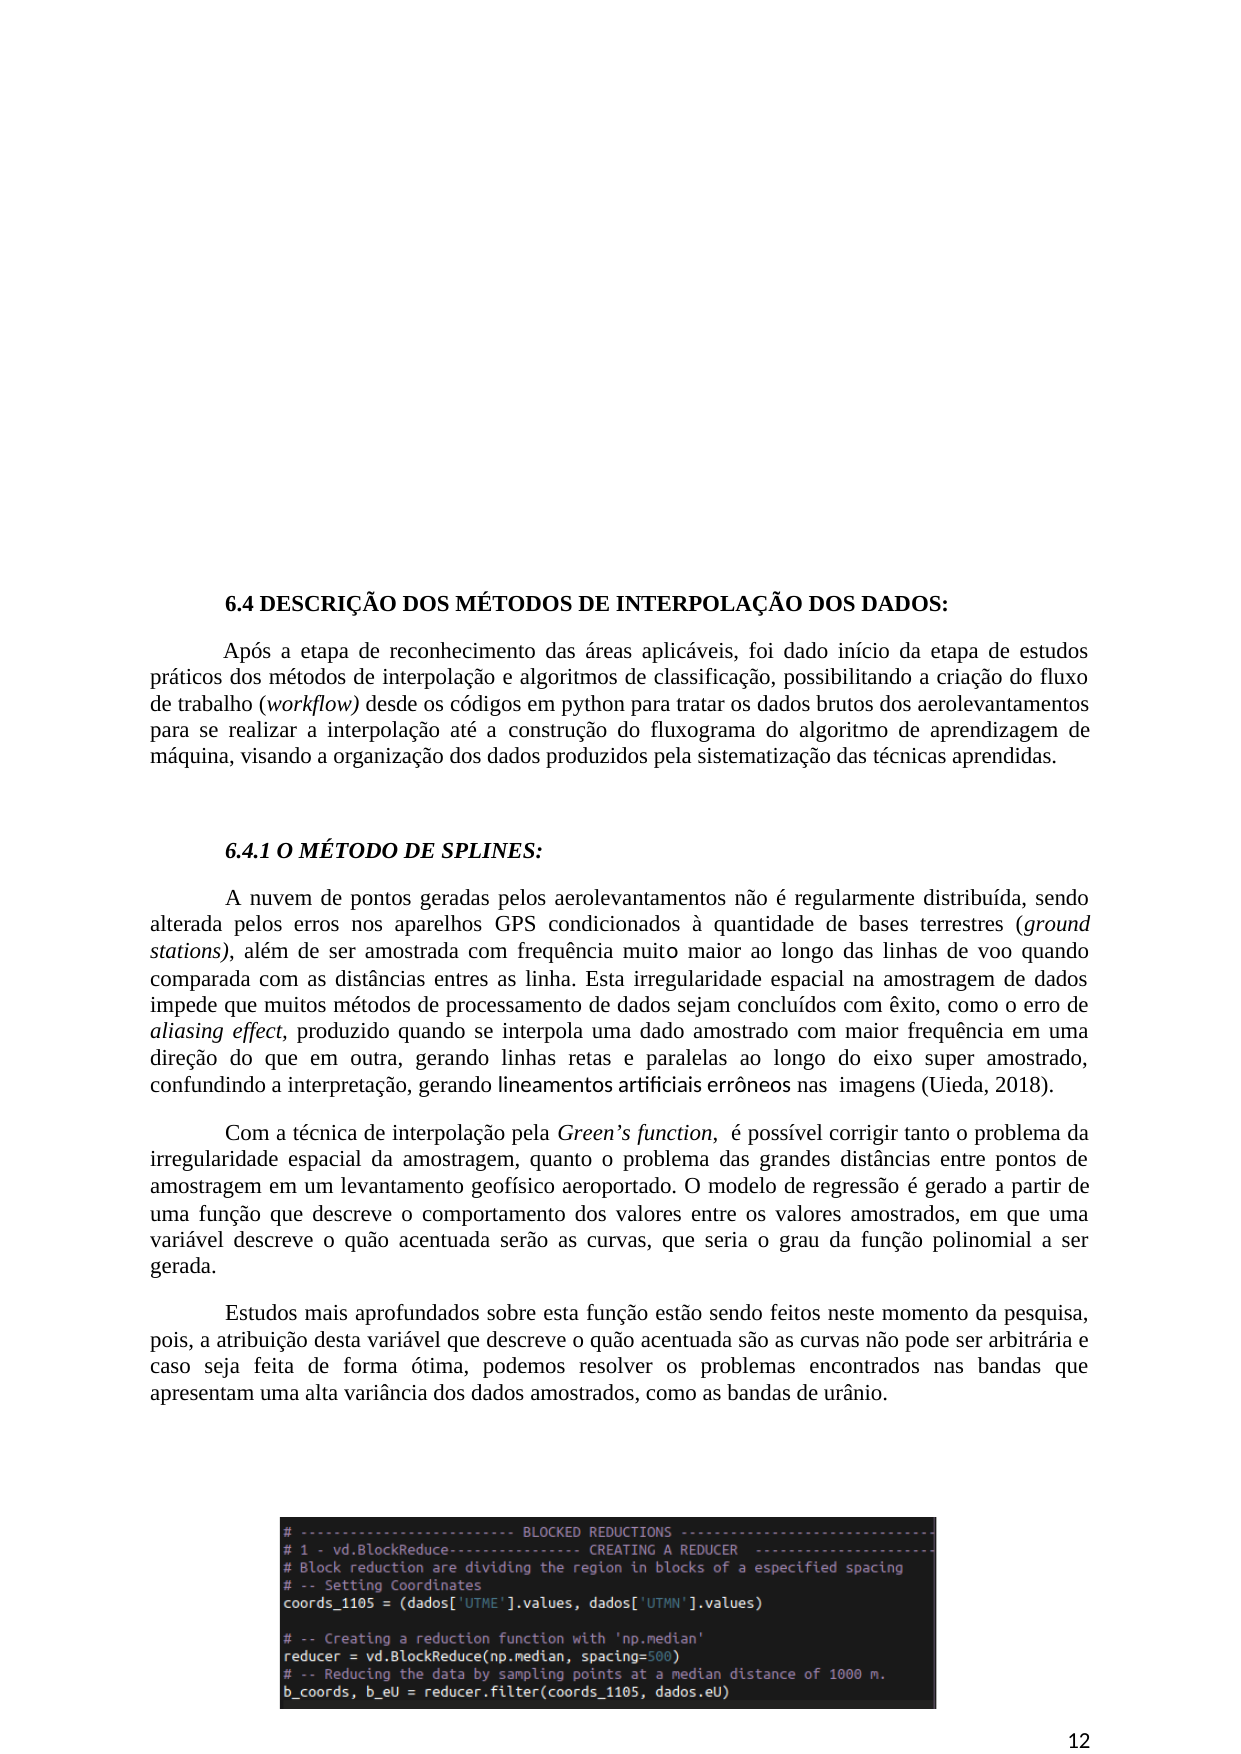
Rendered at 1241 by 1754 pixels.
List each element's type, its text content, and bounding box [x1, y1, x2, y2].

subtitle 6.4 DESCRIÇÃO DOS MÉTODOS DE INTERPOLAÇÃO DOS DADOS: [150, 590, 1090, 616]
text Após a etapa de reconhecimento das áreas aplicáveis, foi dado início da etapa de estudos práticos dos métodos de interpolação e algoritmos de classificação, possibilitando a criação do fluxo de trabalho (workflow) desde os códigos em python para tratar os dados brutos dos aerolevantamentos para se realizar a interpolação até a construção do fluxograma do algoritmo de aprendizagem de máquina, visando a organização dos dados produzidos pela sistematização das técnicas aprendidas. [150, 637, 1090, 769]
picture [279, 1517, 937, 1709]
text Estudos mais aprofundados sobre esta função estão sendo feitos neste momento da pesquisa, pois, a atribuição desta variável que descreve o quão acentuada são as curvas não pode ser arbitrária e caso seja feita de forma ótima, podemos resolver os problemas encontrados nas bandas que apresentam uma alta variância dos dados amostrados, como as bandas de urânio. [150, 1299, 1090, 1405]
text Com a técnica de interpolação pela Green’s function, é possível corrigir tanto o problema da irregularidade espacial da amostragem, quanto o problema das grandes distâncias entre pontos de amostragem em um levantamento geofísico aeroportado. O modelo de regressão é gerado a partir de uma função que descreve o comportamento dos valores entre os valores amostrados, em que uma variável descreve o quão acentuada serão as curvas, que seria o grau da função polinomial a ser gerada. [150, 1119, 1090, 1279]
subtitle 6.4.1 O MÉTODO DE SPLINES: [150, 837, 1090, 863]
text A nuvem de pontos geradas pelos aerolevantamentos não é regularmente distribuída, sendo alterada pelos erros nos aparelhos GPS condicionados à quantidade de bases terrestres (ground stations), além de ser amostrada com frequência muito maior ao longo das linhas de voo quando comparada com as distâncias entres as linha. Esta irregularidade espacial na amostragem de dados impede que muitos métodos de processamento de dados sejam concluídos com êxito, como o erro de aliasing effect, produzido quando se interpola uma dado amostrado com maior frequência em uma direção do que em outra, gerando linhas retas e paralelas ao longo do eixo super amostrado, confundindo a interpretação, gerando lineamentos artificiais errôneos nas imagens (Uieda, 2018). [150, 884, 1090, 1098]
